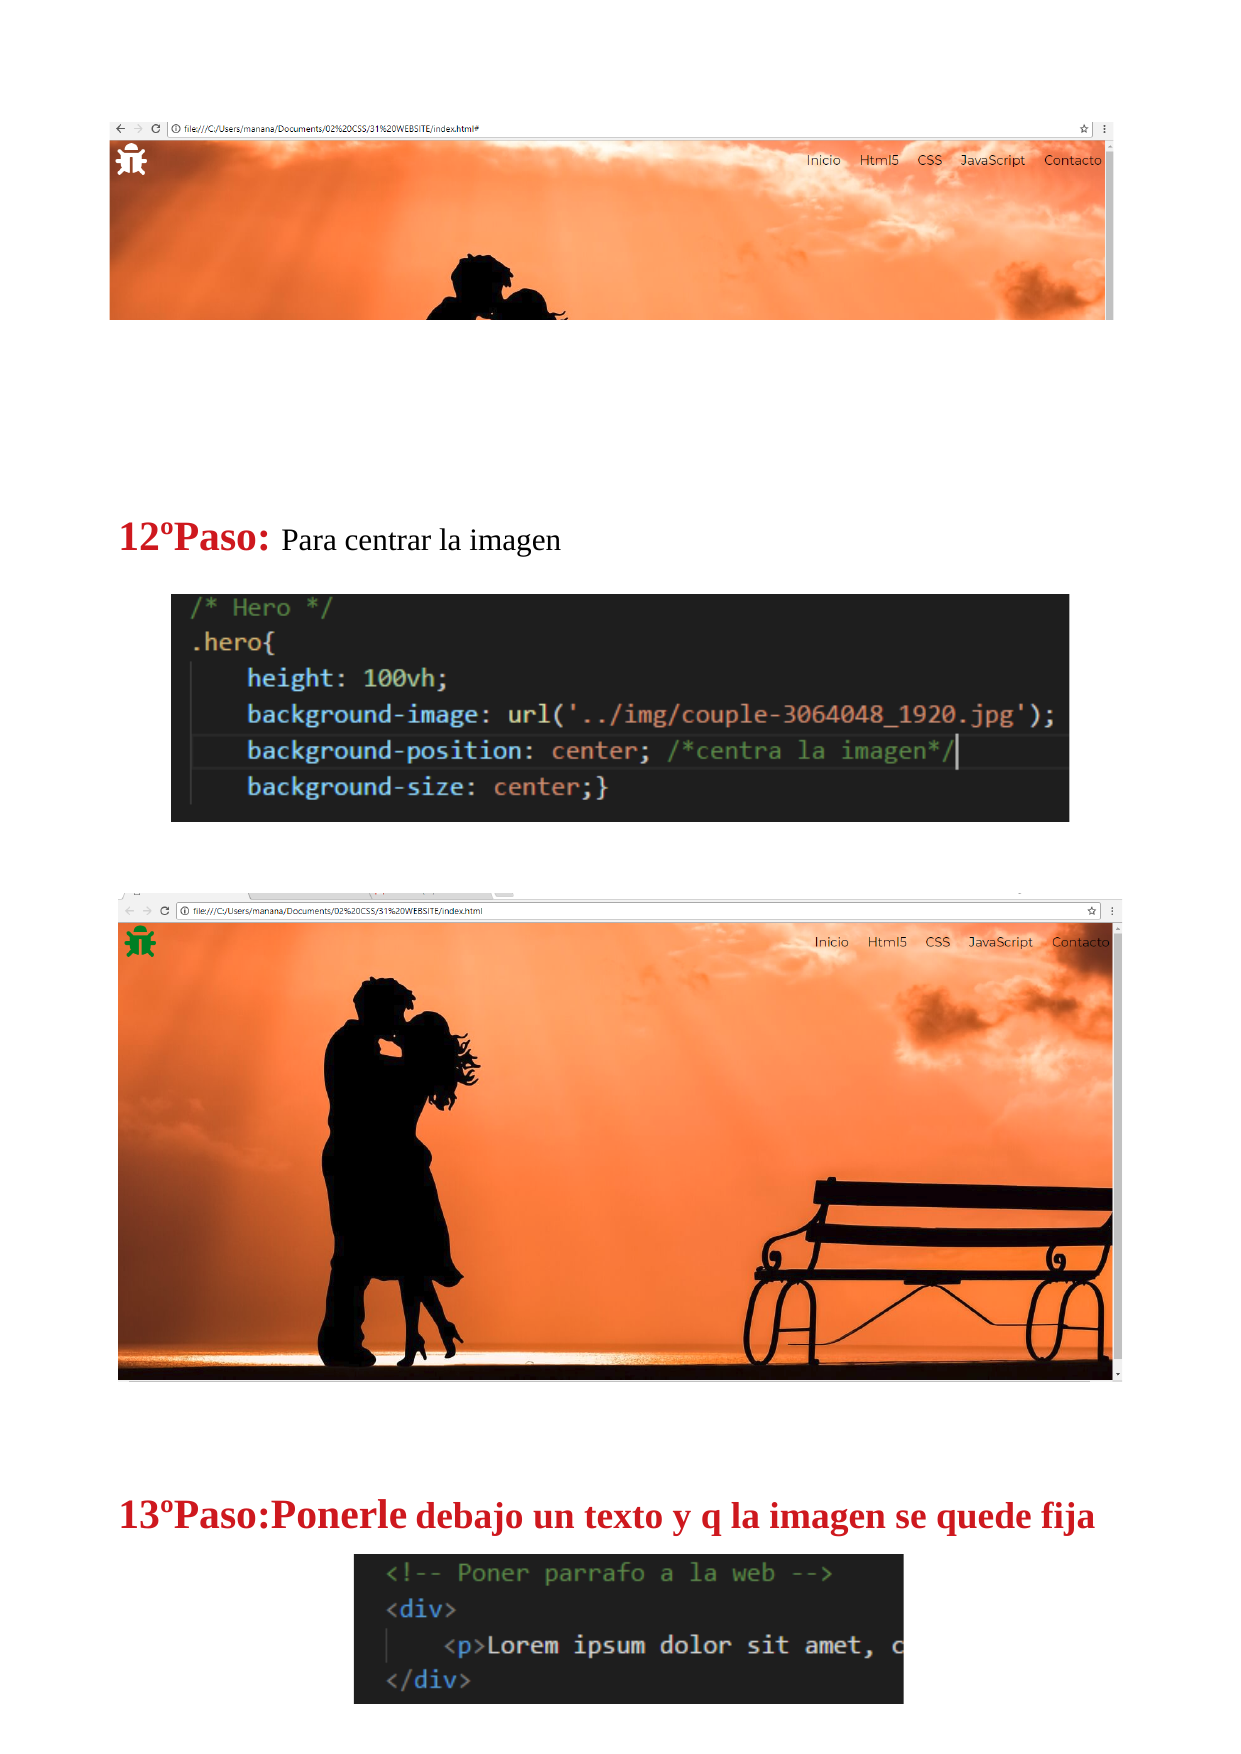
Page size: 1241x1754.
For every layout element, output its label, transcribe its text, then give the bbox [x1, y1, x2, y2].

picture [171, 594, 1070, 822]
picture [353, 1554, 904, 1704]
picture [118, 893, 1123, 1382]
picture [109, 122, 1114, 320]
text 13ºPaso:Ponerle debajo un texto y q la imagen se quede fija [118, 1490, 1122, 1538]
text 12ºPaso: Para centrar la imagen [118, 511, 1122, 559]
